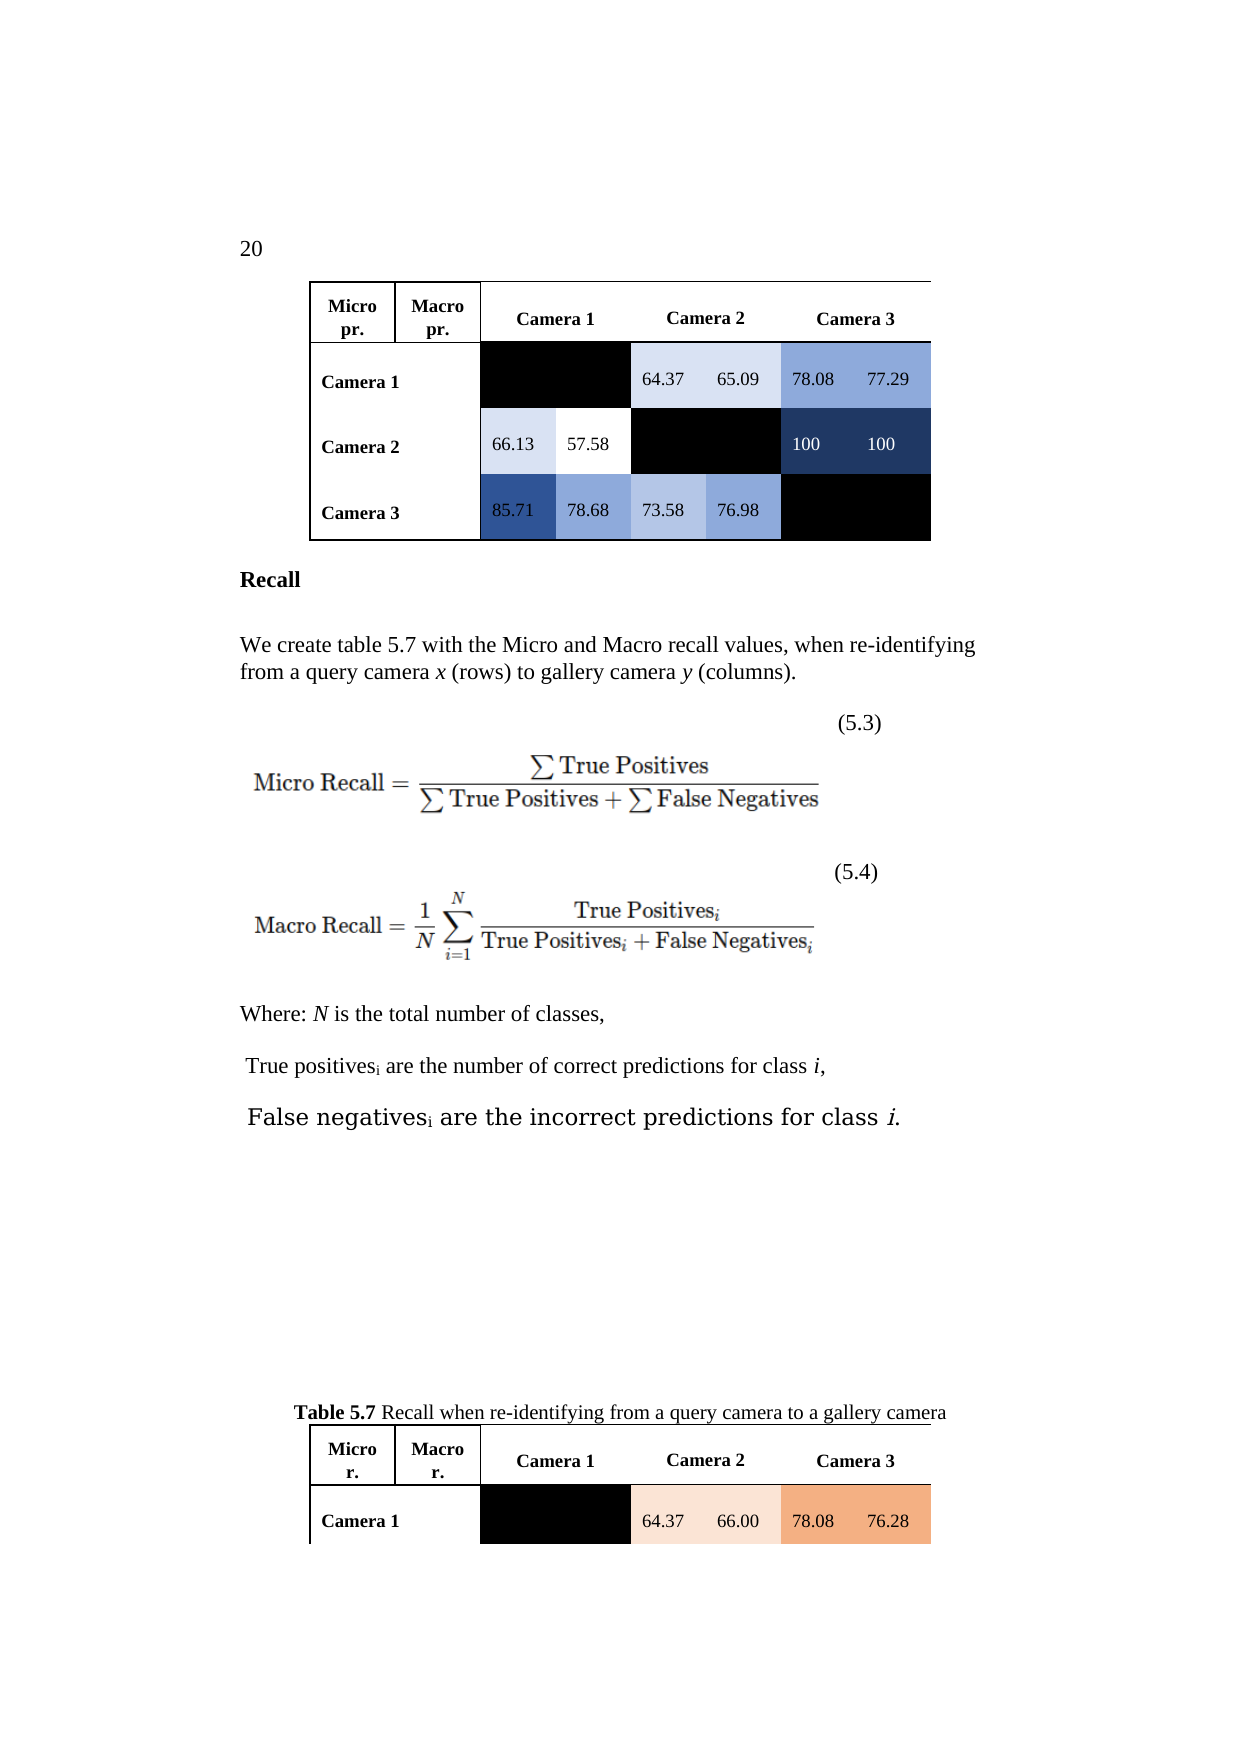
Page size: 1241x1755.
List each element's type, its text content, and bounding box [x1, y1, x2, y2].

text True positivesi are the number of correct predictions for class i, [239, 1052, 1001, 1078]
table_cell 64.37 [631, 1485, 706, 1544]
table_cell [556, 343, 631, 408]
table_cell 66.13 [481, 408, 556, 474]
table_cell 77.29 [856, 343, 931, 408]
table_cell [706, 408, 781, 474]
table_cell Camera 3 [311, 474, 480, 539]
table_cell 65.09 [706, 343, 781, 408]
text Table 5.7 Recall when re-identifying from a query camera to a gallery camera [239, 1400, 1001, 1424]
table_header Micro r. [311, 1426, 394, 1484]
text (5.4) [239, 858, 1001, 975]
table_header Camera 2 [631, 1425, 781, 1484]
table_cell 85.71 [481, 474, 556, 539]
table_cell Camera 1 [311, 1486, 480, 1544]
table_cell Camera 1 [311, 343, 480, 408]
table_header Camera 3 [781, 282, 931, 341]
table_cell 73.58 [631, 474, 706, 539]
table_header Macro r. [396, 1426, 480, 1484]
table_cell 100 [856, 408, 931, 474]
table_cell 78.08 [781, 1485, 856, 1544]
text (5.3) [239, 709, 1001, 833]
table_cell 76.28 [856, 1485, 931, 1544]
table_cell 78.68 [556, 474, 631, 539]
table_cell 57.58 [556, 408, 631, 474]
table_cell 100 [781, 408, 856, 474]
table_cell [481, 343, 556, 408]
table_cell [781, 474, 856, 539]
table_cell [856, 474, 931, 539]
table_cell [481, 1485, 556, 1544]
table_cell [631, 408, 706, 474]
text We create table 5.7 with the Micro and Macro recall values, when re-identifying from a query camera x (rows) to gallery camera y (columns). [239, 631, 1001, 684]
text Where: N is the total number of classes, [239, 1000, 1001, 1027]
table_header Micro pr. [311, 283, 394, 341]
table_header Camera 1 [481, 1425, 631, 1484]
table_header Camera 1 [481, 282, 631, 341]
table_header Macro pr. [396, 283, 480, 341]
text False negativesi are the incorrect predictions for class i. [239, 1103, 1001, 1131]
table_cell [556, 1485, 631, 1544]
subtitle Recall [239, 566, 1001, 592]
table_cell 66.00 [706, 1485, 781, 1544]
table_cell 64.37 [631, 343, 706, 408]
table_header Camera 3 [781, 1425, 931, 1484]
table_header Camera 2 [631, 282, 781, 341]
table_cell 78.08 [781, 343, 856, 408]
table_cell 76.98 [706, 474, 781, 539]
table_cell Camera 2 [311, 408, 480, 474]
